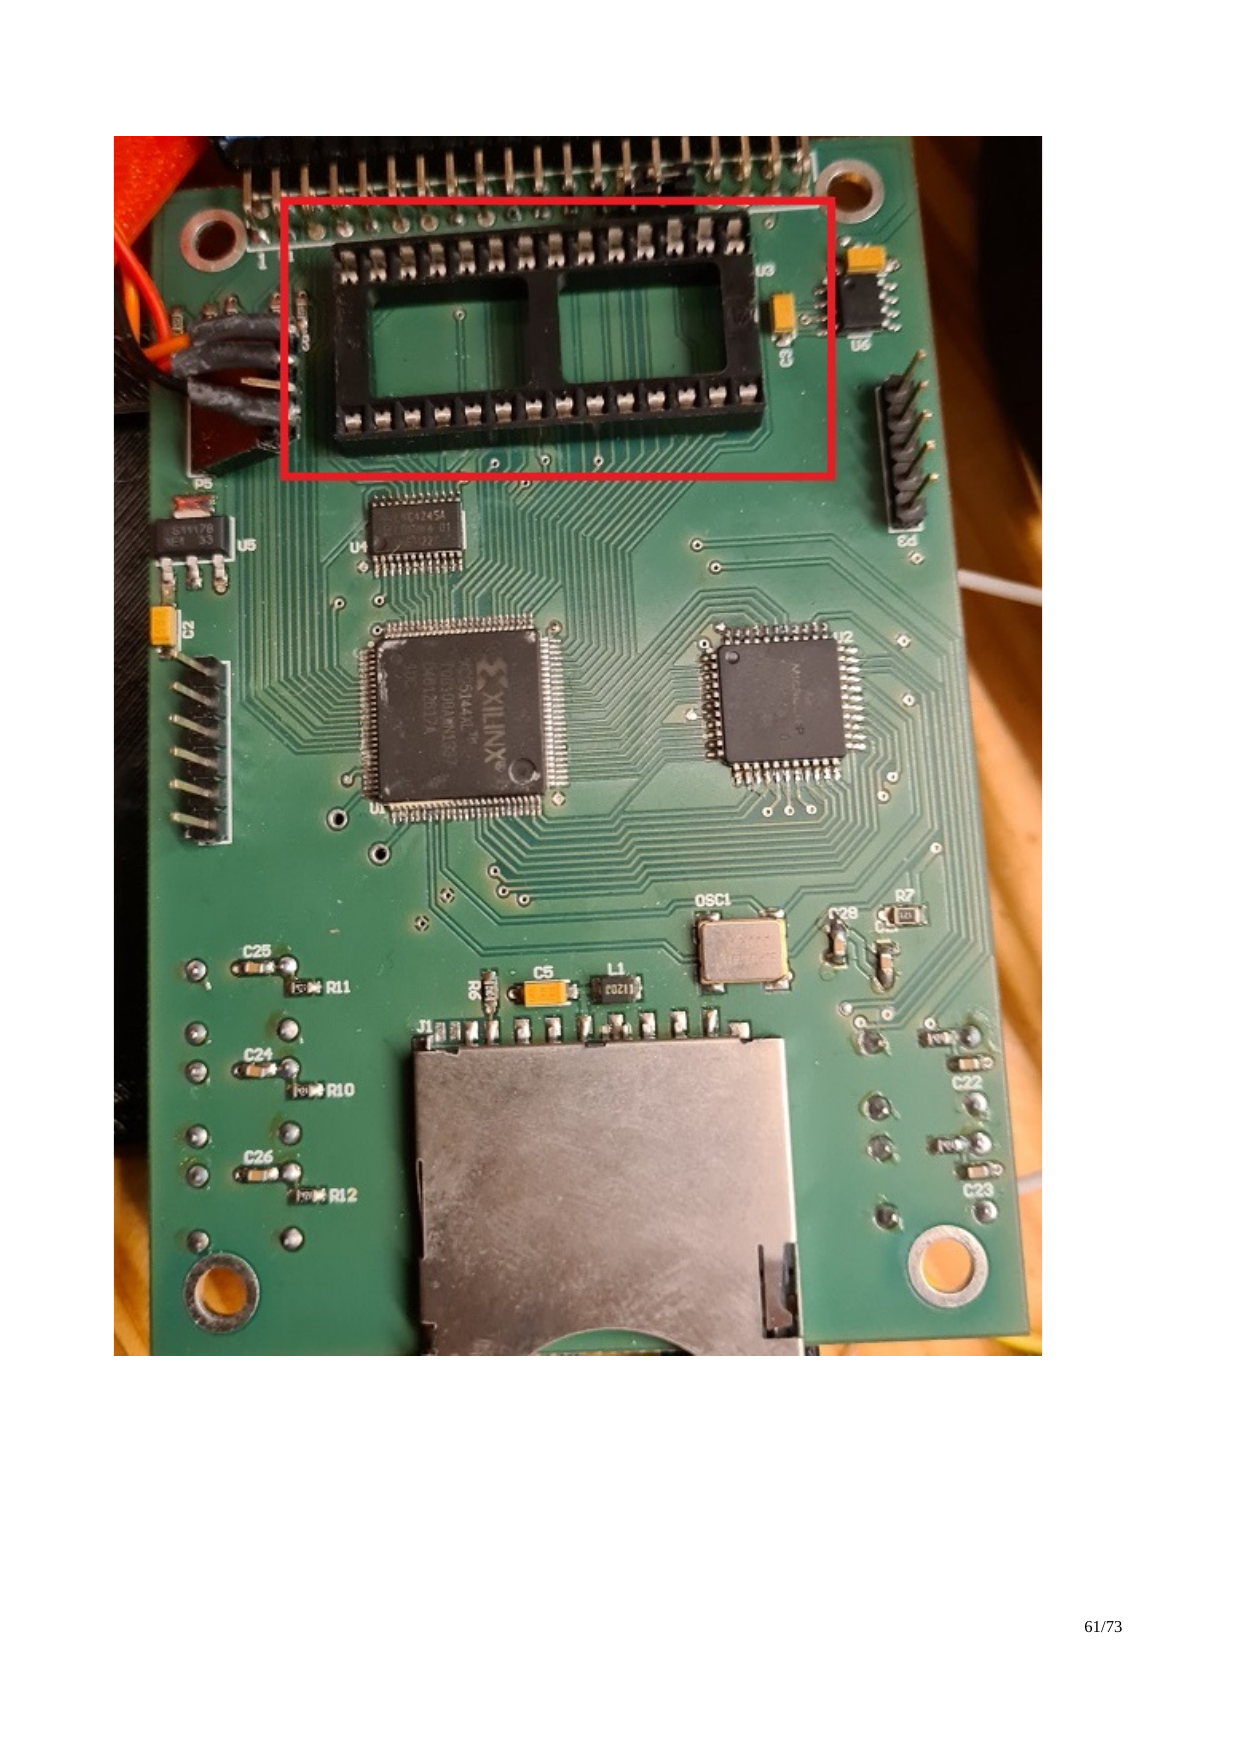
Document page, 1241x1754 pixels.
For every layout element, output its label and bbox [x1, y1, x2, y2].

picture [113, 136, 1043, 1356]
